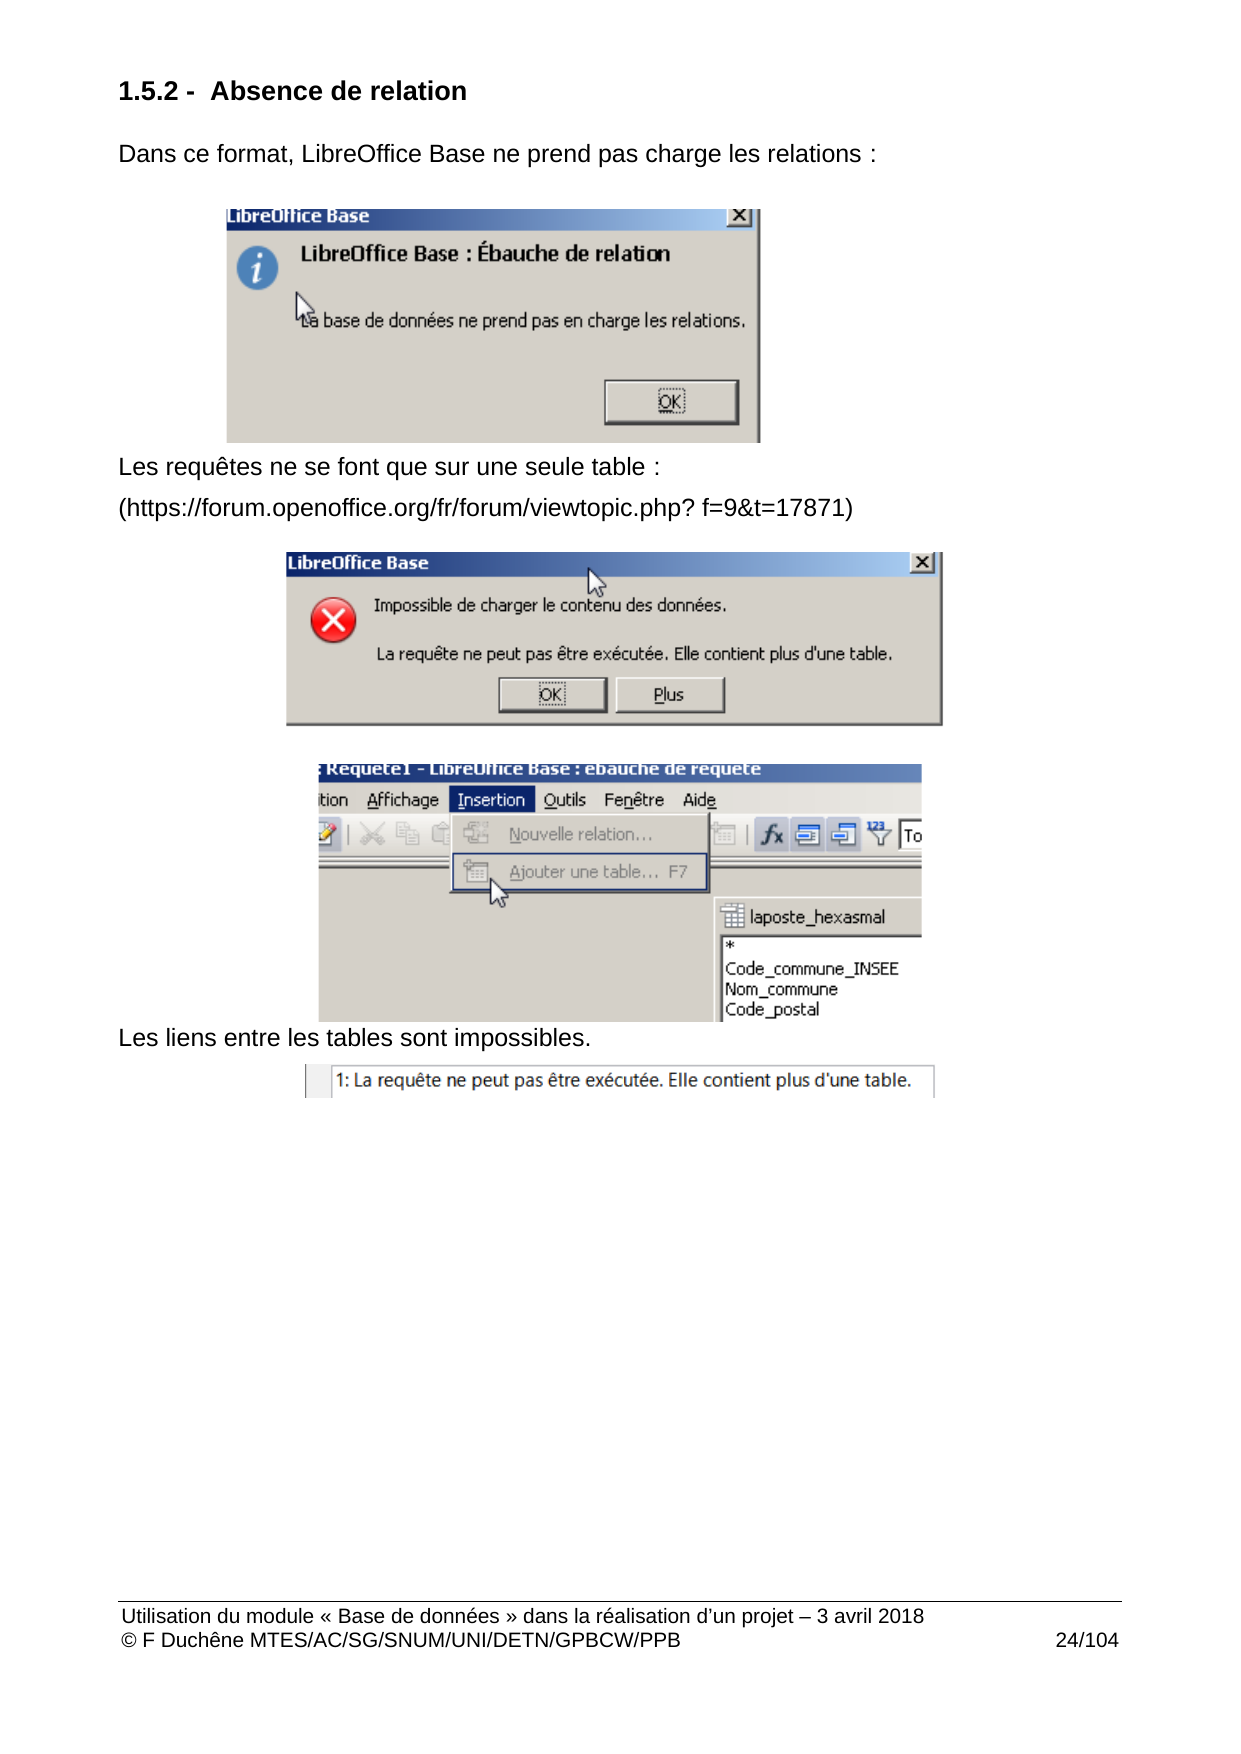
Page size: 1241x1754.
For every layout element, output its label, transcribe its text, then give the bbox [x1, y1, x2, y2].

text (https://forum.openoffice.org/fr/forum/viewtopic.php? f=9&t=17871) [118, 493, 1122, 522]
subtitle Absence de relation [118, 75, 1122, 106]
picture [305, 1064, 936, 1098]
picture [286, 552, 954, 734]
text Dans ce format, LibreOffice Base ne prend pas charge les relations : [118, 139, 1122, 168]
text Les liens entre les tables sont impossibles. [118, 1023, 1122, 1052]
text Les requêtes ne se font que sur une seule table : [118, 452, 1122, 481]
picture [318, 764, 922, 1022]
